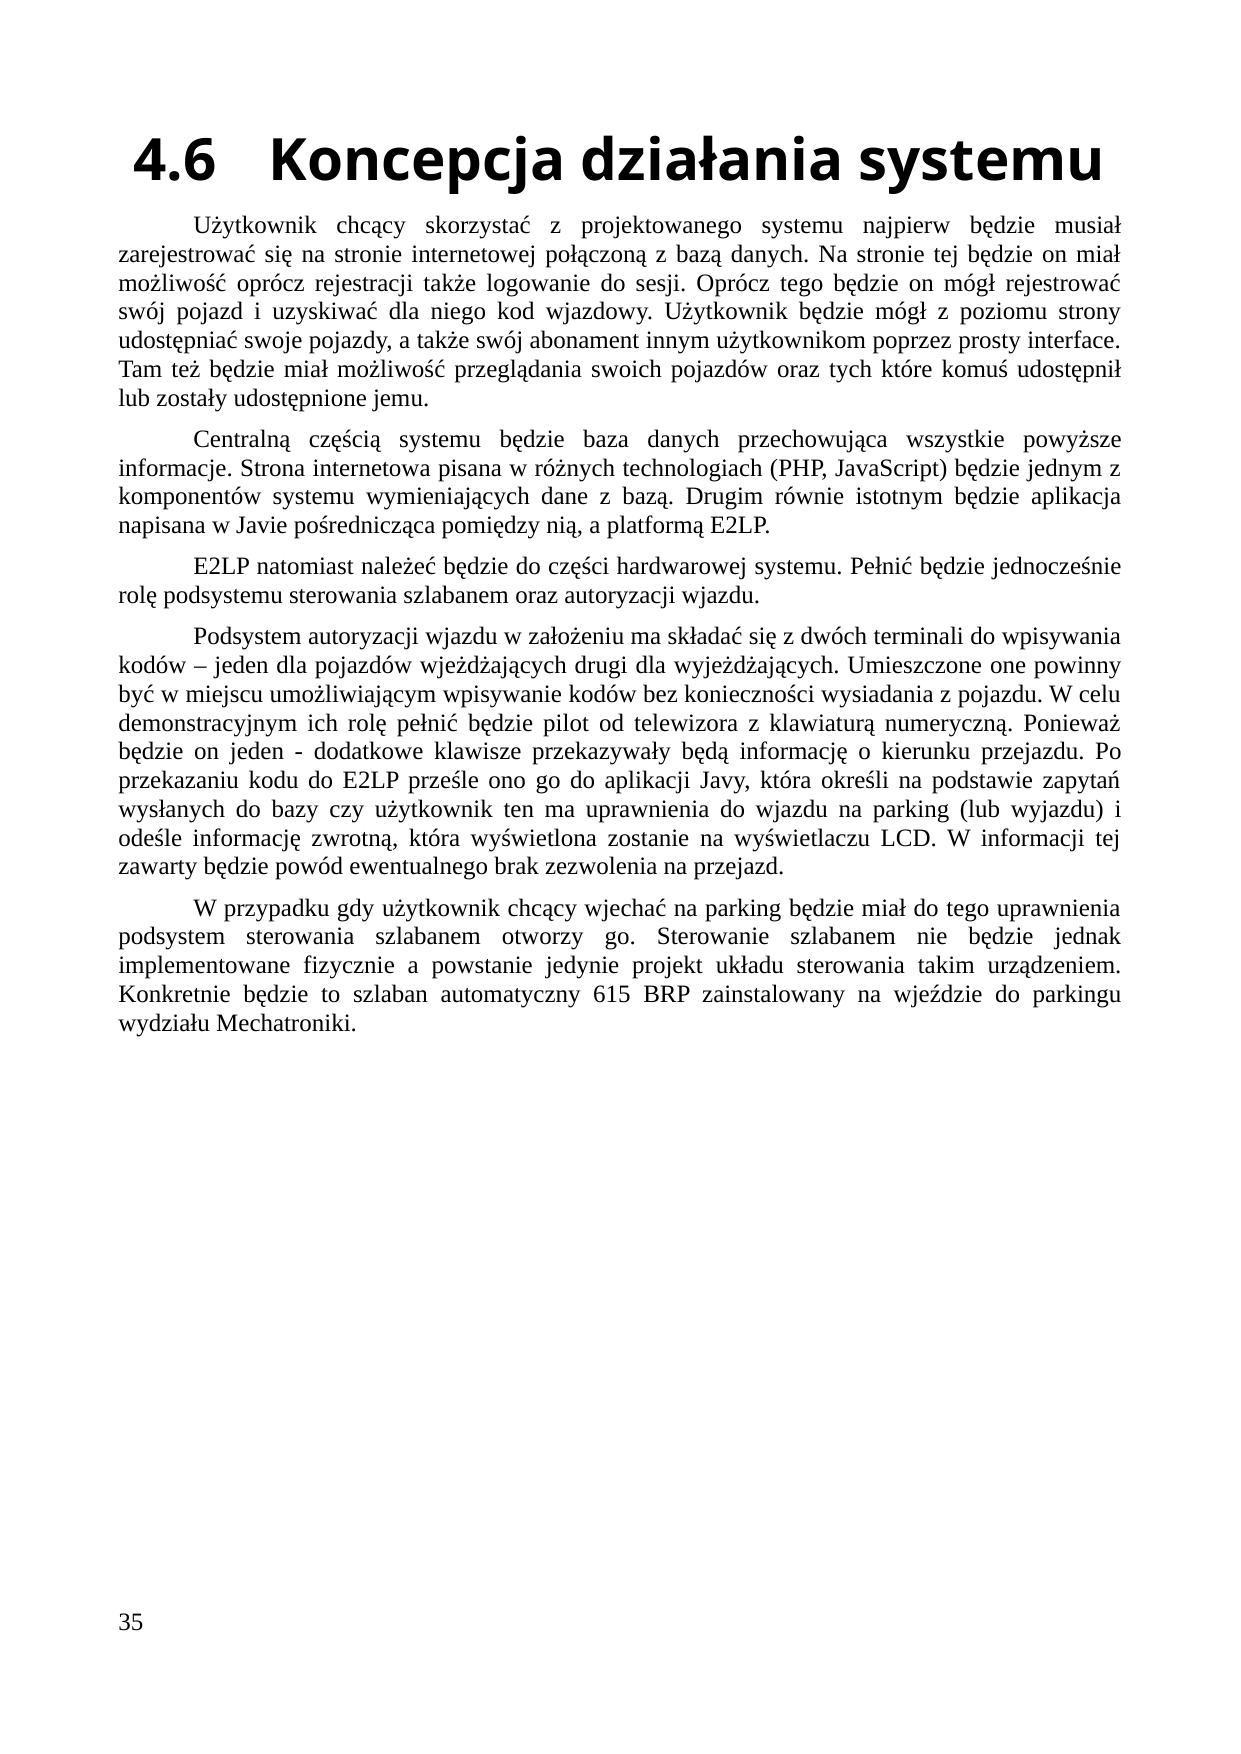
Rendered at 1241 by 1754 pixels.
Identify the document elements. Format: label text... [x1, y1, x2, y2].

text Użytkownik chcący skorzystać z projektowanego systemu najpierw będzie musiał zarejestrować się na stronie internetowej połączoną z bazą danych. Na stronie tej będzie on miał możliwość oprócz rejestracji także logowanie do sesji. Oprócz tego będzie on mógł rejestrować swój pojazd i uzyskiwać dla niego kod wjazdowy. Użytkownik będzie mógł z poziomu strony udostępniać swoje pojazdy, a także swój abonament innym użytkownikom poprzez prosty interface. Tam też będzie miał możliwość przeglądania swoich pojazdów oraz tych które komuś udostępnił lub zostały udostępnione jemu. [118, 210, 1122, 411]
text Centralną częścią systemu będzie baza danych przechowująca wszystkie powyższe informacje. Strona internetowa pisana w różnych technologiach (PHP, JavaScript) będzie jednym z komponentów systemu wymieniających dane z bazą. Drugim równie istotnym będzie aplikacja napisana w Javie pośrednicząca pomiędzy nią, a platformą E2LP. [118, 424, 1122, 539]
text Podsystem autoryzacji wjazdu w założeniu ma składać się z dwóch terminali do wpisywania kodów – jeden dla pojazdów wjeżdżających drugi dla wyjeżdżających. Umieszczone one powinny być w miejscu umożliwiającym wpisywanie kodów bez konieczności wysiadania z pojazdu. W celu demonstracyjnym ich rolę pełnić będzie pilot od telewizora z klawiaturą numeryczną. Ponieważ będzie on jeden - dodatkowe klawisze przekazywały będą informację o kierunku przejazdu. Po przekazaniu kodu do E2LP prześle ono go do aplikacji Javy, która określi na podstawie zapytań wysłanych do bazy czy użytkownik ten ma uprawnienia do wjazdu na parking (lub wyjazdu) i odeśle informację zwrotną, która wyświetlona zostanie na wyświetlaczu LCD. W informacji tej zawarty będzie powód ewentualnego brak zezwolenia na przejazd. [118, 621, 1122, 880]
text W przypadku gdy użytkownik chcący wjechać na parking będzie miał do tego uprawnienia podsystem sterowania szlabanem otworzy go. Sterowanie szlabanem nie będzie jednak implementowane fizycznie a powstanie jedynie projekt układu sterowania takim urządzeniem. Konkretnie będzie to szlaban automatyczny 615 BRP zainstalowany na wjeździe do parkingu wydziału Mechatroniki. [118, 893, 1122, 1036]
text E2LP natomiast należeć będzie do części hardwarowej systemu. Pełnić będzie jednocześnie rolę podsystemu sterowania szlabanem oraz autoryzacji wjazdu. [118, 551, 1122, 609]
subtitle Koncepcja działania systemu [118, 118, 1122, 198]
